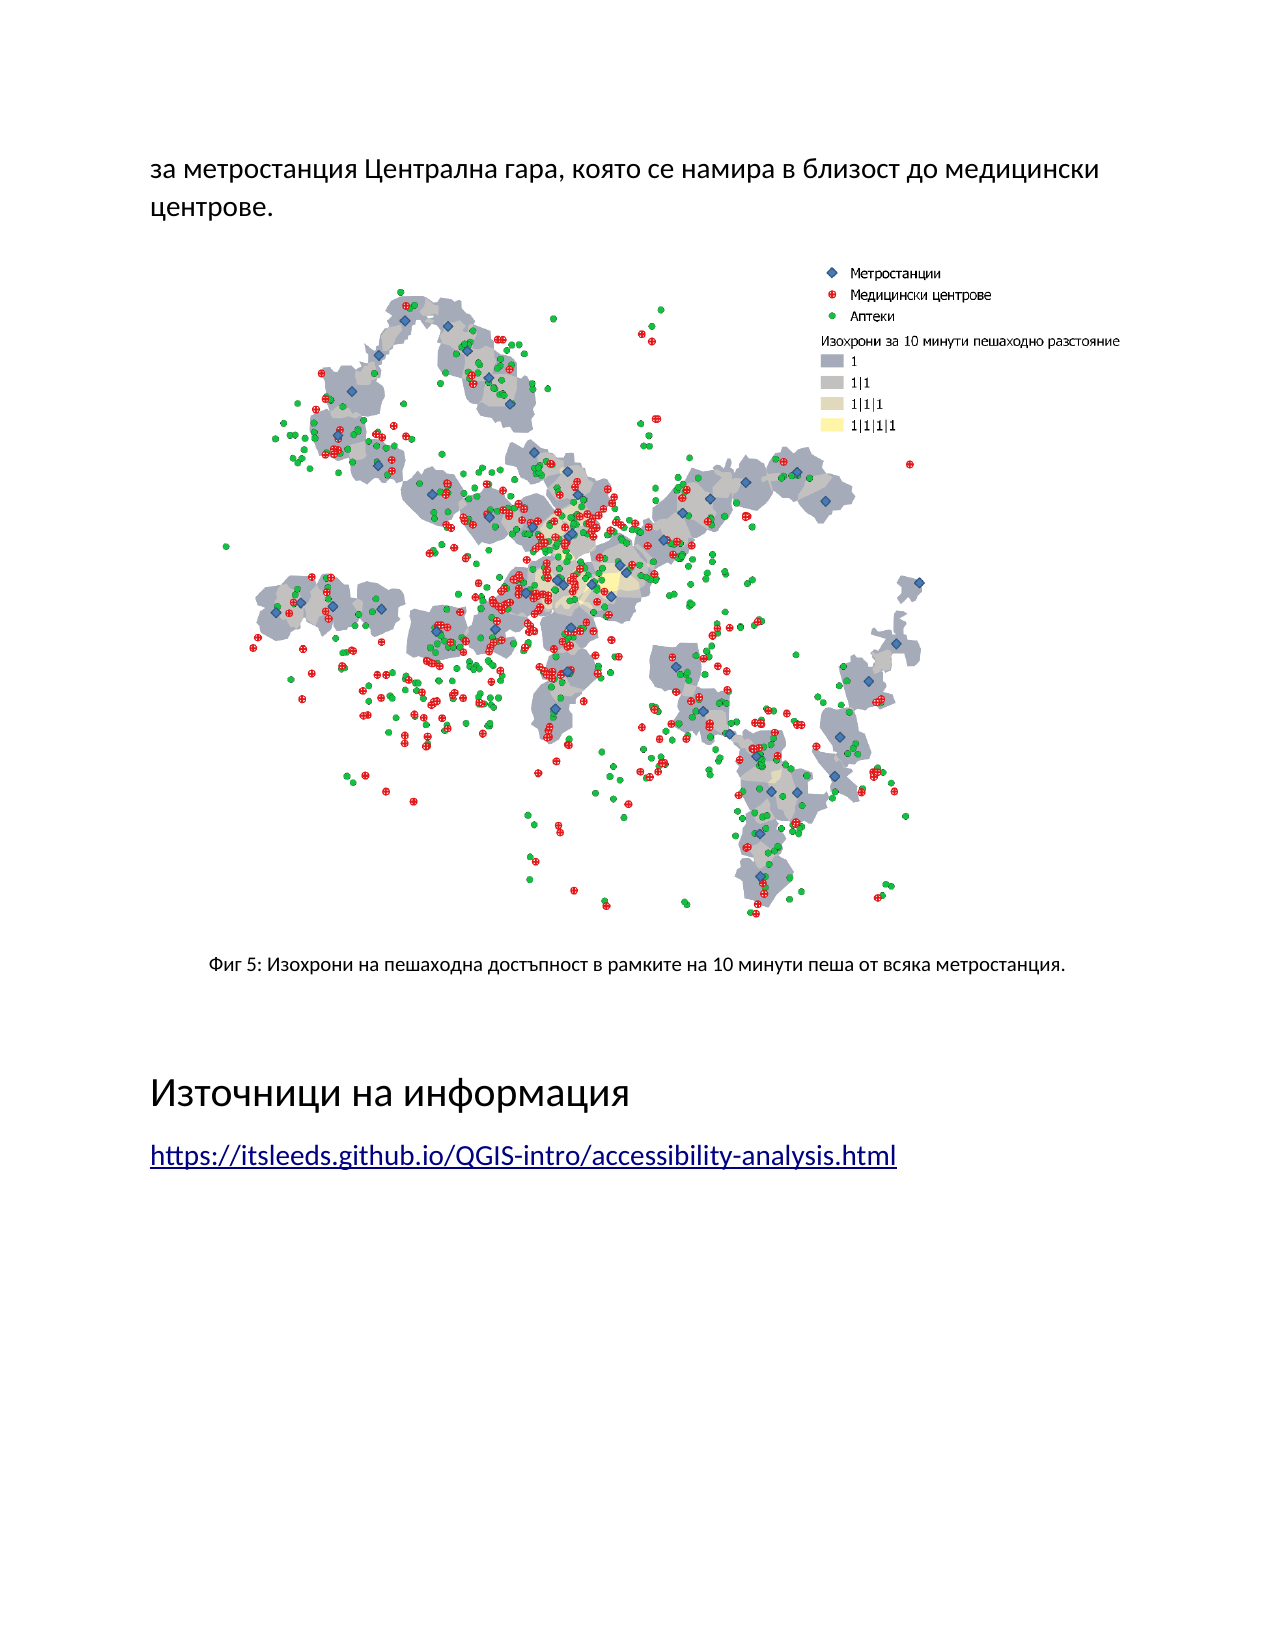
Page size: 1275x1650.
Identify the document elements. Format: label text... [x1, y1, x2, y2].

text за метростанция Централна гара, която се намира в близост до медицински центрове. [150, 150, 1125, 224]
text Източници на информация [150, 1066, 1125, 1116]
text https://itsleeds.github.io/QGIS-intro/accessibility-analysis.html [150, 1137, 1125, 1172]
text Фиг 5: Изохрони на пешаходна достъпност в рамките на 10 минути пеша от всяка метростанция. [150, 951, 1125, 976]
